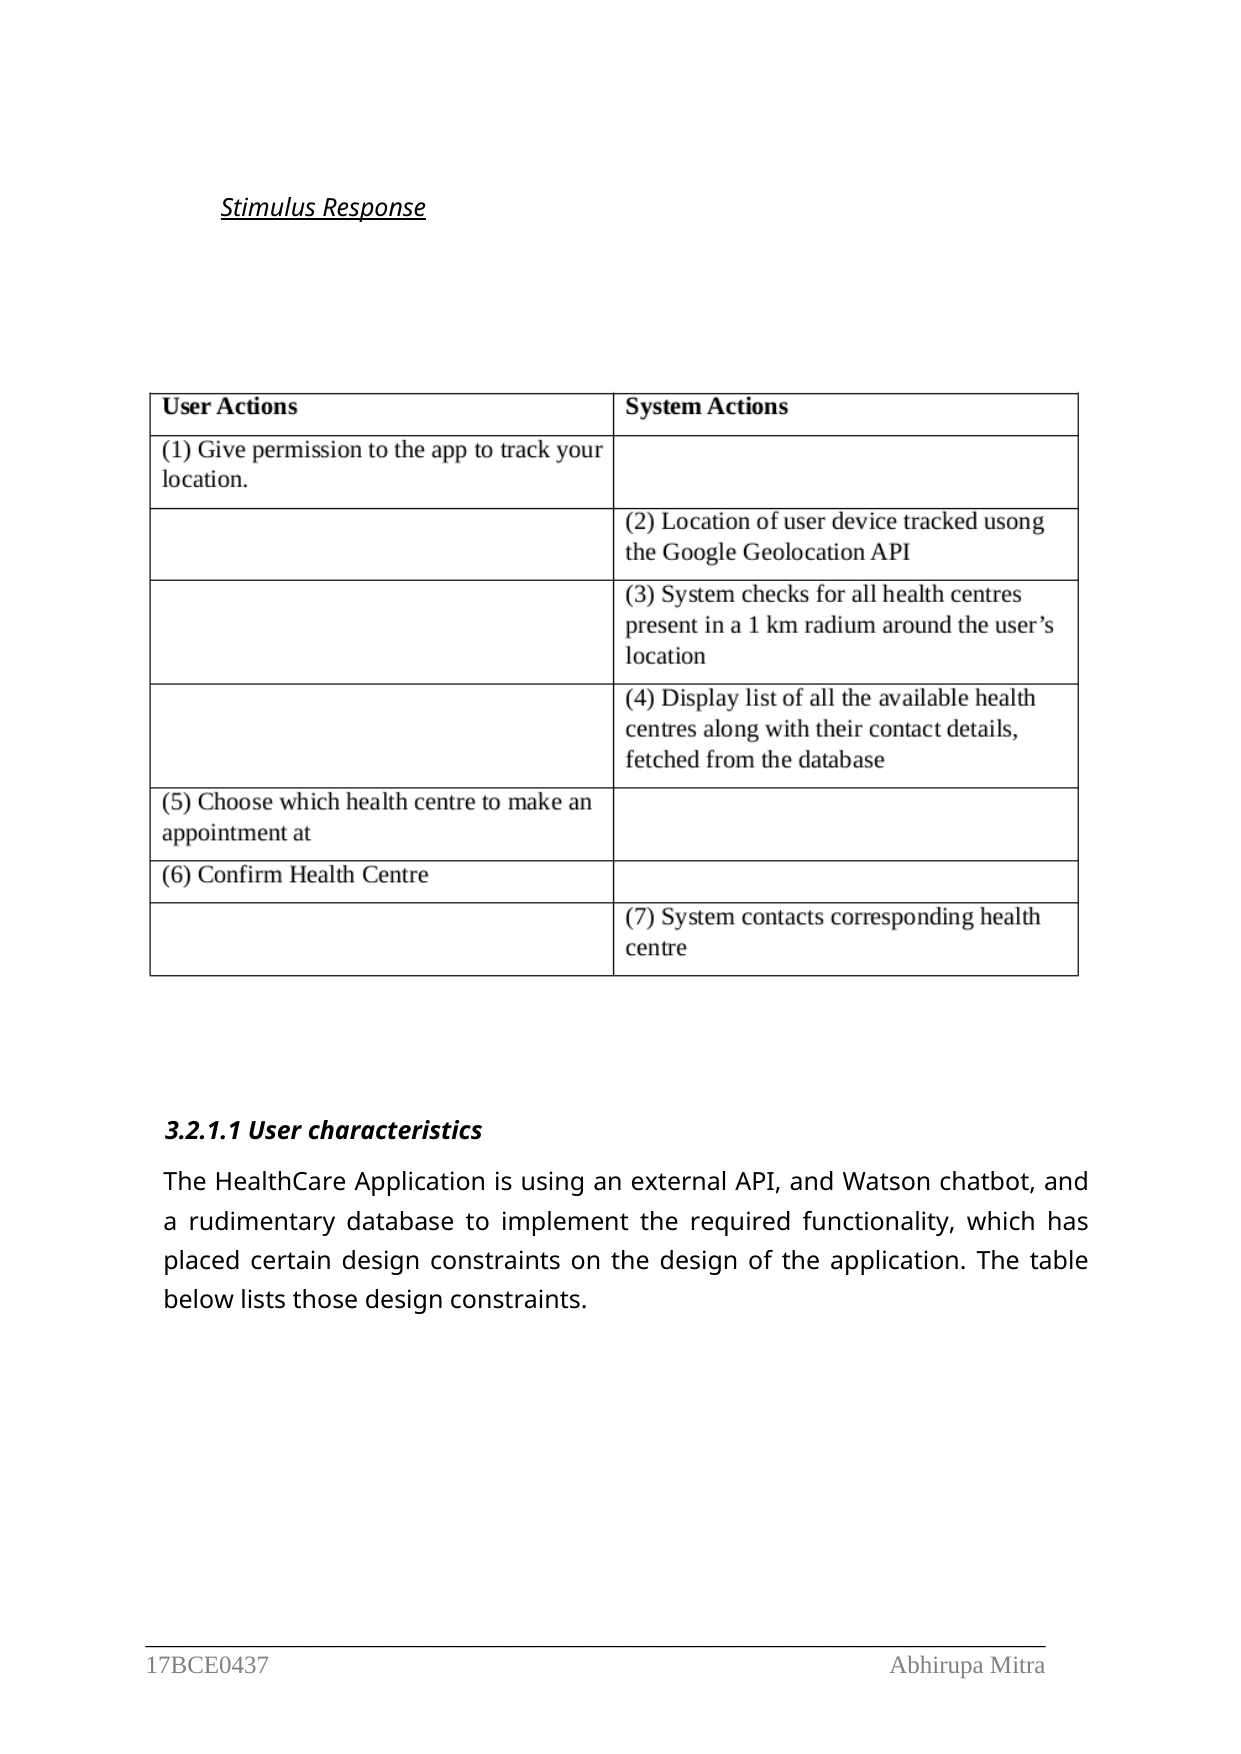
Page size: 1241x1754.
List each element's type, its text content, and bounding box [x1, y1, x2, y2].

picture [129, 373, 1096, 994]
list 3.2.1.1 User characteristics [145, 1113, 1090, 1147]
list The HealthCare Application is using an external API, and Watson chatbot, and a rudimentary database to implement the required functionality, which has placed certain design constraints on the design of the application. The table below lists those design constraints. [163, 1164, 1090, 1316]
list Stimulus Response [145, 189, 1090, 223]
